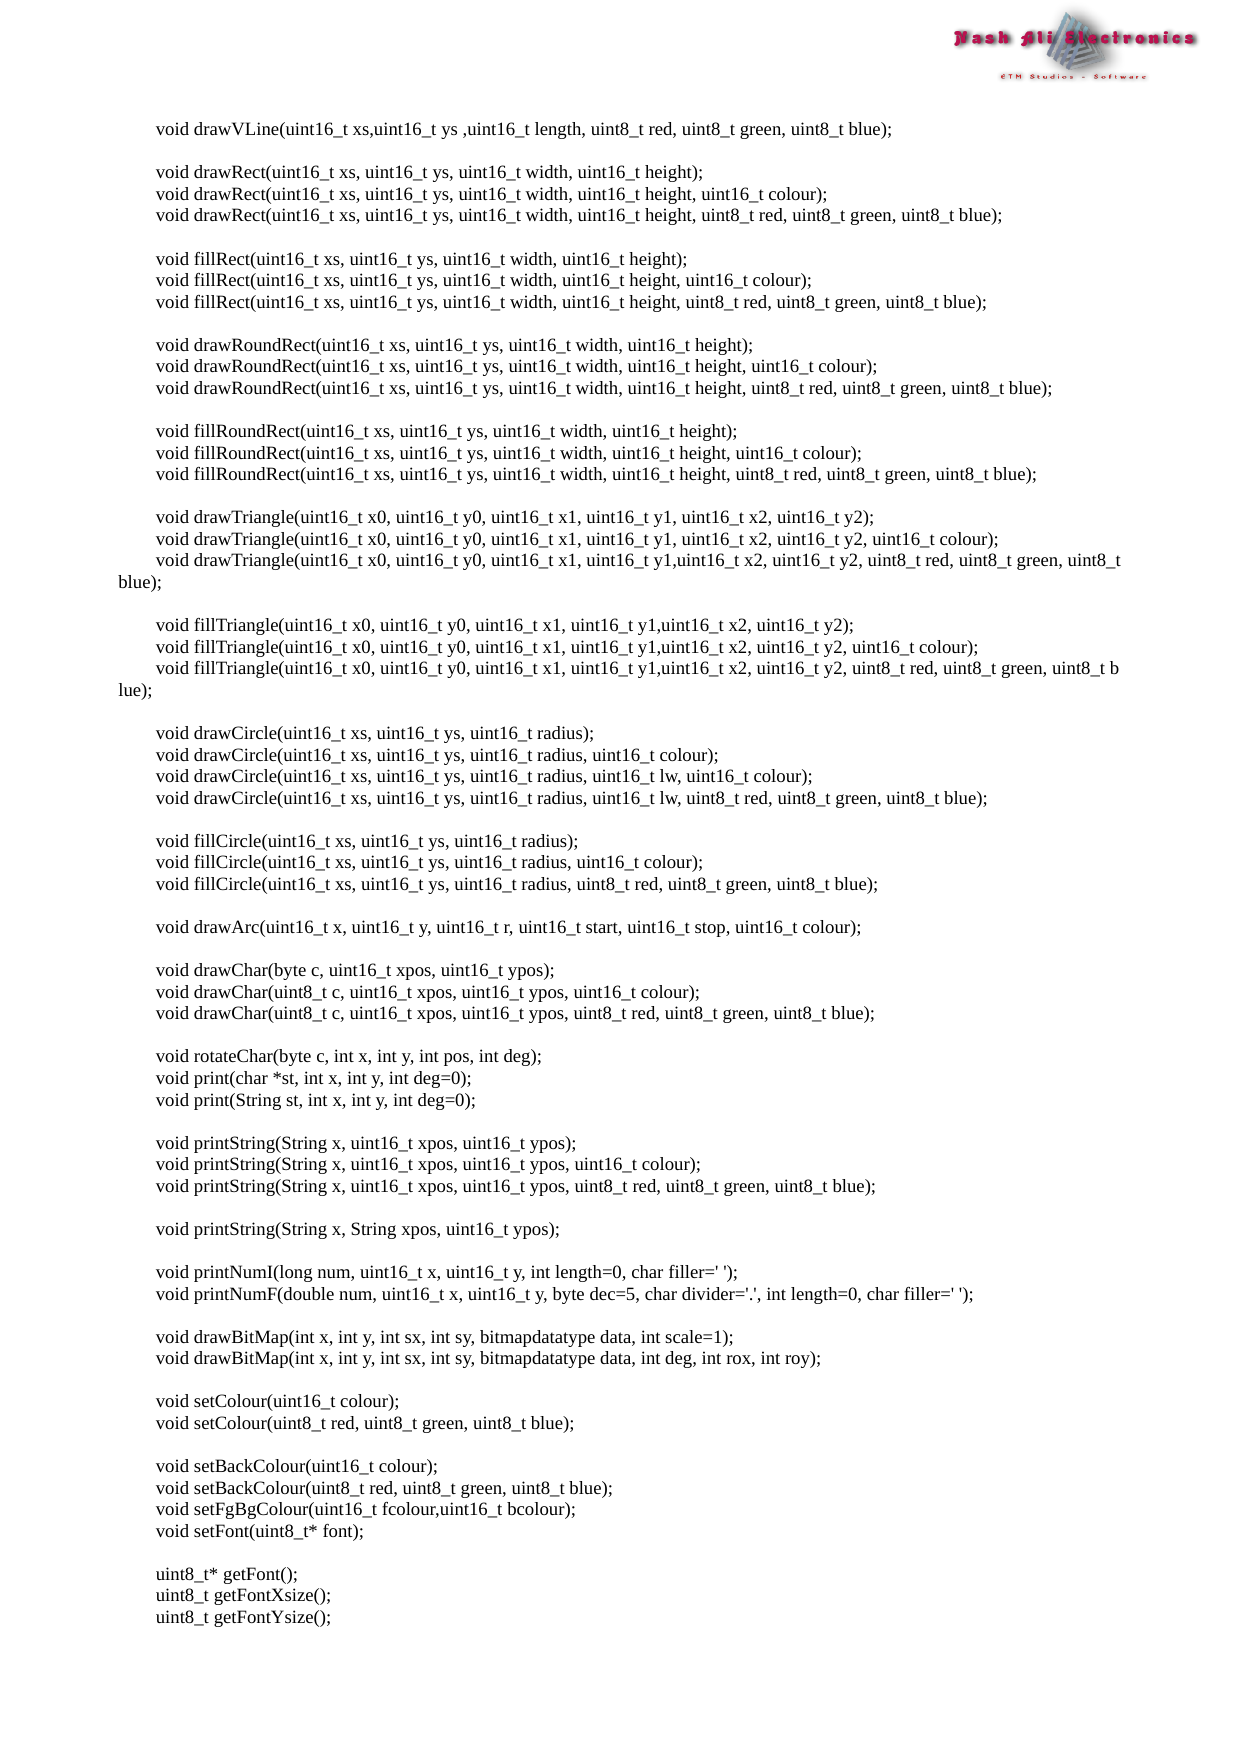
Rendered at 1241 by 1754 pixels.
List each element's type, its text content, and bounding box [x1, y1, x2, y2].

text void fillRoundRect(uint16_t xs, uint16_t ys, uint16_t width, uint16_t height, uint8_t red, uint8_t green, uint8_t blue); [118, 463, 1122, 485]
text void drawCircle(uint16_t xs, uint16_t ys, uint16_t radius, uint16_t lw, uint16_t colour); [118, 765, 1122, 787]
text void fillRect(uint16_t xs, uint16_t ys, uint16_t width, uint16_t height, uint8_t red, uint8_t green, uint8_t blue); [118, 291, 1122, 312]
text void print(char *st, int x, int y, int deg=0); [118, 1067, 1122, 1088]
text void fillCircle(uint16_t xs, uint16_t ys, uint16_t radius); [118, 830, 1122, 851]
text void print(String st, int x, int y, int deg=0); [118, 1088, 1122, 1110]
text void drawRoundRect(uint16_t xs, uint16_t ys, uint16_t width, uint16_t height, uint16_t colour); [118, 355, 1122, 377]
text void drawRect(uint16_t xs, uint16_t ys, uint16_t width, uint16_t height, uint8_t red, uint8_t green, uint8_t blue); [118, 204, 1122, 226]
text void setFont(uint8_t* font); [118, 1520, 1122, 1541]
text void fillRect(uint16_t xs, uint16_t ys, uint16_t width, uint16_t height, uint16_t colour); [118, 269, 1122, 291]
text void fillTriangle(uint16_t x0, uint16_t y0, uint16_t x1, uint16_t y1,uint16_t x2, uint16_t y2, uint8_t red, uint8_t green, uint8_t blue); [118, 657, 1122, 700]
text void drawRect(uint16_t xs, uint16_t ys, uint16_t width, uint16_t height, uint16_t colour); [118, 183, 1122, 204]
text void fillTriangle(uint16_t x0, uint16_t y0, uint16_t x1, uint16_t y1,uint16_t x2, uint16_t y2); [118, 614, 1122, 636]
text void fillRect(uint16_t xs, uint16_t ys, uint16_t width, uint16_t height); [118, 247, 1122, 269]
text void drawChar(uint8_t c, uint16_t xpos, uint16_t ypos, uint8_t red, uint8_t green, uint8_t blue); [118, 1002, 1122, 1024]
text void fillRoundRect(uint16_t xs, uint16_t ys, uint16_t width, uint16_t height); [118, 420, 1122, 442]
text void printString(String x, uint16_t xpos, uint16_t ypos, uint8_t red, uint8_t green, uint8_t blue); [118, 1175, 1122, 1196]
text void setColour(uint8_t red, uint8_t green, uint8_t blue); [118, 1412, 1122, 1433]
text uint8_t getFontYsize(); [118, 1606, 1122, 1627]
text void drawRect(uint16_t xs, uint16_t ys, uint16_t width, uint16_t height); [118, 161, 1122, 183]
text void printNumI(long num, uint16_t x, uint16_t y, int length=0, char filler=' '); [118, 1261, 1122, 1282]
text void drawCircle(uint16_t xs, uint16_t ys, uint16_t radius, uint16_t colour); [118, 743, 1122, 765]
text void printString(String x, uint16_t xpos, uint16_t ypos); [118, 1132, 1122, 1153]
text void drawArc(uint16_t x, uint16_t y, uint16_t r, uint16_t start, uint16_t stop, uint16_t colour); [118, 916, 1122, 937]
text uint8_t getFontXsize(); [118, 1584, 1122, 1606]
text void drawRoundRect(uint16_t xs, uint16_t ys, uint16_t width, uint16_t height, uint8_t red, uint8_t green, uint8_t blue); [118, 377, 1122, 398]
text void printString(String x, String xpos, uint16_t ypos); [118, 1218, 1122, 1239]
text void setColour(uint16_t colour); [118, 1390, 1122, 1412]
text void printString(String x, uint16_t xpos, uint16_t ypos, uint16_t colour); [118, 1153, 1122, 1175]
text void printNumF(double num, uint16_t x, uint16_t y, byte dec=5, char divider='.', int length=0, char filler=' '); [118, 1282, 1122, 1304]
text void drawTriangle(uint16_t x0, uint16_t y0, uint16_t x1, uint16_t y1,uint16_t x2, uint16_t y2, uint8_t red, uint8_t green, uint8_t blue); [118, 549, 1122, 592]
text void drawChar(uint8_t c, uint16_t xpos, uint16_t ypos, uint16_t colour); [118, 981, 1122, 1002]
text void setFgBgColour(uint16_t fcolour,uint16_t bcolour); [118, 1498, 1122, 1520]
picture [917, 0, 1240, 89]
text uint8_t* getFont(); [118, 1563, 1122, 1584]
text void setBackColour(uint16_t colour); [118, 1455, 1122, 1477]
text void drawBitMap(int x, int y, int sx, int sy, bitmapdatatype data, int deg, int rox, int roy); [118, 1347, 1122, 1369]
text void drawTriangle(uint16_t x0, uint16_t y0, uint16_t x1, uint16_t y1, uint16_t x2, uint16_t y2); [118, 506, 1122, 528]
text void drawRoundRect(uint16_t xs, uint16_t ys, uint16_t width, uint16_t height); [118, 334, 1122, 355]
text void fillCircle(uint16_t xs, uint16_t ys, uint16_t radius, uint16_t colour); [118, 851, 1122, 873]
text void fillCircle(uint16_t xs, uint16_t ys, uint16_t radius, uint8_t red, uint8_t green, uint8_t blue); [118, 873, 1122, 894]
text void rotateChar(byte c, int x, int y, int pos, int deg); [118, 1045, 1122, 1067]
text void drawTriangle(uint16_t x0, uint16_t y0, uint16_t x1, uint16_t y1, uint16_t x2, uint16_t y2, uint16_t colour); [118, 528, 1122, 549]
text void drawBitMap(int x, int y, int sx, int sy, bitmapdatatype data, int scale=1); [118, 1326, 1122, 1347]
text void fillTriangle(uint16_t x0, uint16_t y0, uint16_t x1, uint16_t y1,uint16_t x2, uint16_t y2, uint16_t colour); [118, 636, 1122, 657]
text void fillRoundRect(uint16_t xs, uint16_t ys, uint16_t width, uint16_t height, uint16_t colour); [118, 442, 1122, 463]
text void setBackColour(uint8_t red, uint8_t green, uint8_t blue); [118, 1477, 1122, 1498]
text void drawVLine(uint16_t xs,uint16_t ys ,uint16_t length, uint8_t red, uint8_t green, uint8_t blue); [118, 118, 1122, 140]
text void drawCircle(uint16_t xs, uint16_t ys, uint16_t radius, uint16_t lw, uint8_t red, uint8_t green, uint8_t blue); [118, 787, 1122, 808]
text void drawChar(byte c, uint16_t xpos, uint16_t ypos); [118, 959, 1122, 981]
text void drawCircle(uint16_t xs, uint16_t ys, uint16_t radius); [118, 722, 1122, 743]
